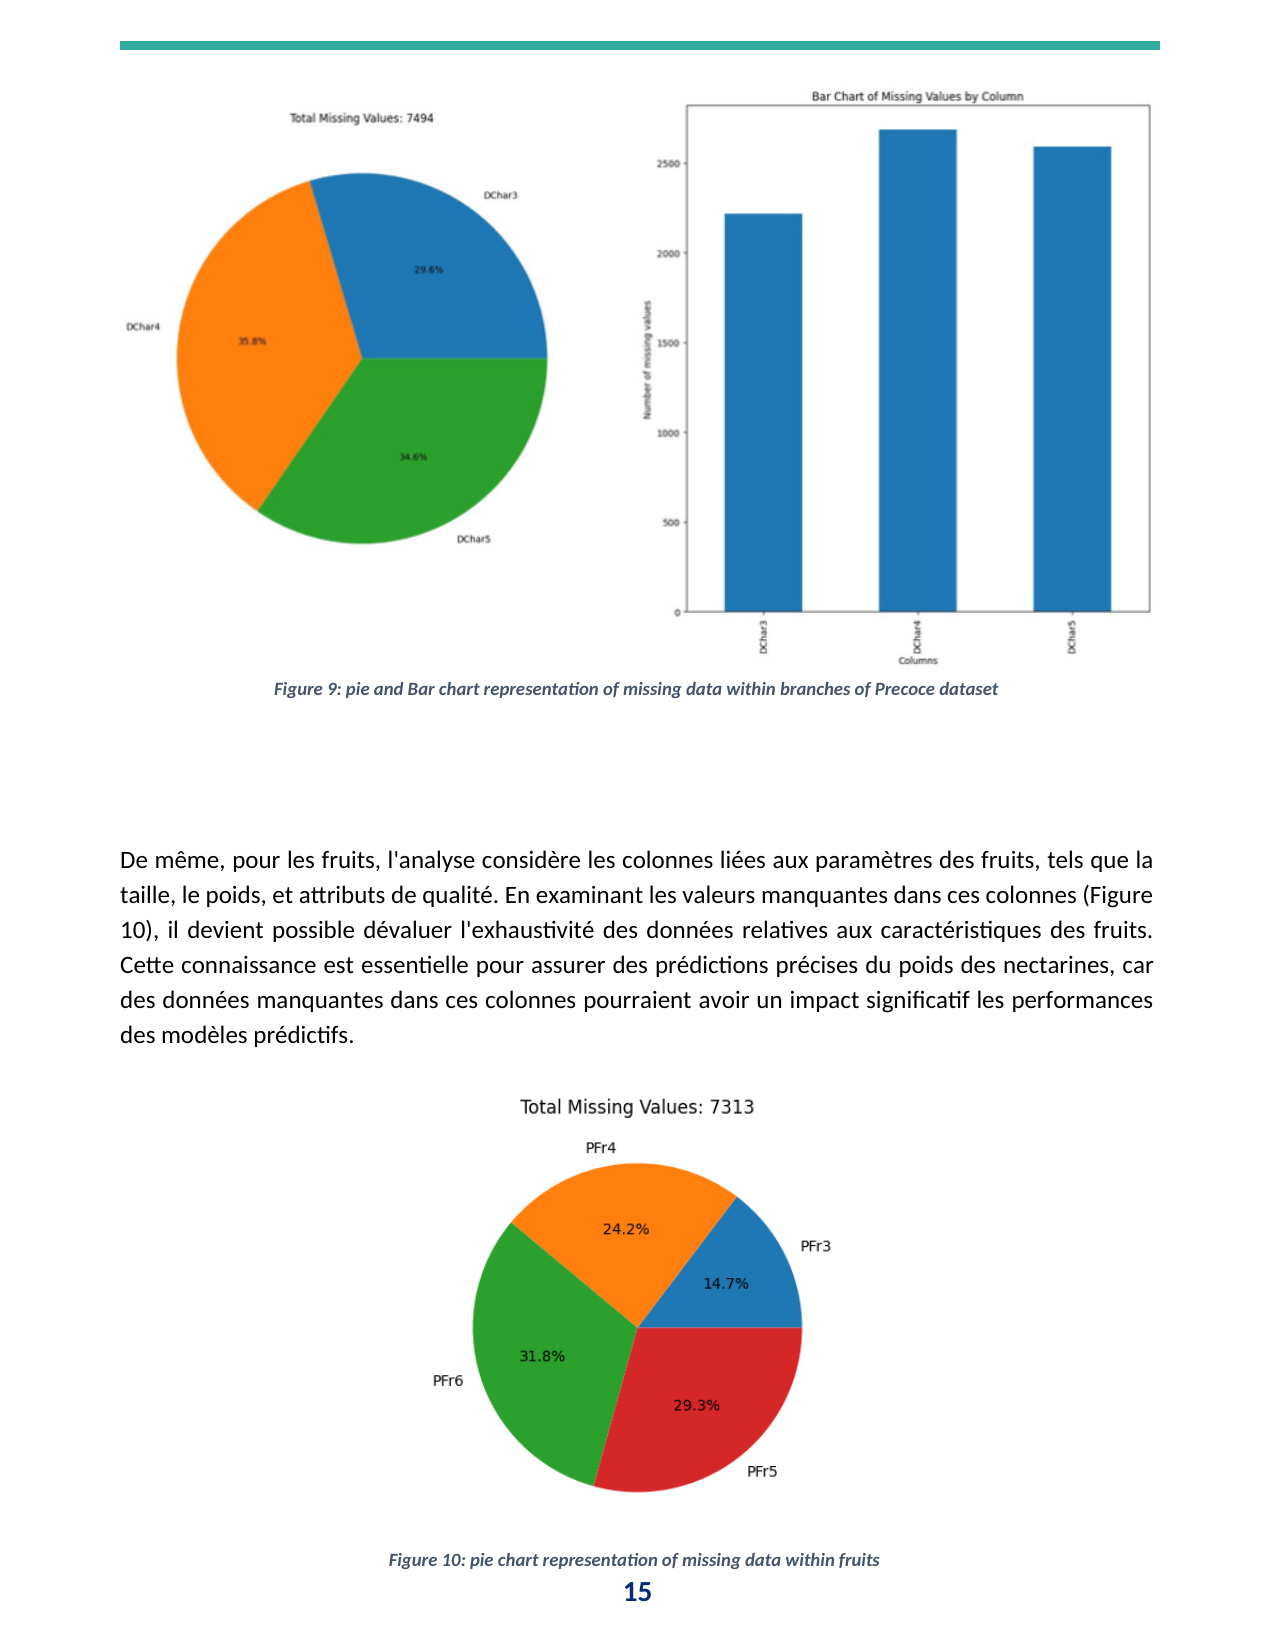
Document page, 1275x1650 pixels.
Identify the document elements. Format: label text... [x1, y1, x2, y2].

text De même, pour les fruits, l'analyse considère les colonnes liées aux paramètres des fruits, tels que la taille, le poids, et attributs de qualité. En examinant les valeurs manquantes dans ces colonnes (Figure 10), il devient possible dévaluer l'exhaustivité des données relatives aux caractéristiques des fruits. Cette connaissance est essentielle pour assurer des prédictions précises du poids des nectarines, car des données manquantes dans ces colonnes pourraient avoir un impact significatif les performances des modèles prédictifs. [120, 844, 1155, 1049]
text Figure 10: pie chart representation of missing data within fruits [120, 1548, 1155, 1571]
text Figure 9: pie and Bar chart representation of missing data within branches of Precoce dataset [120, 677, 1155, 700]
